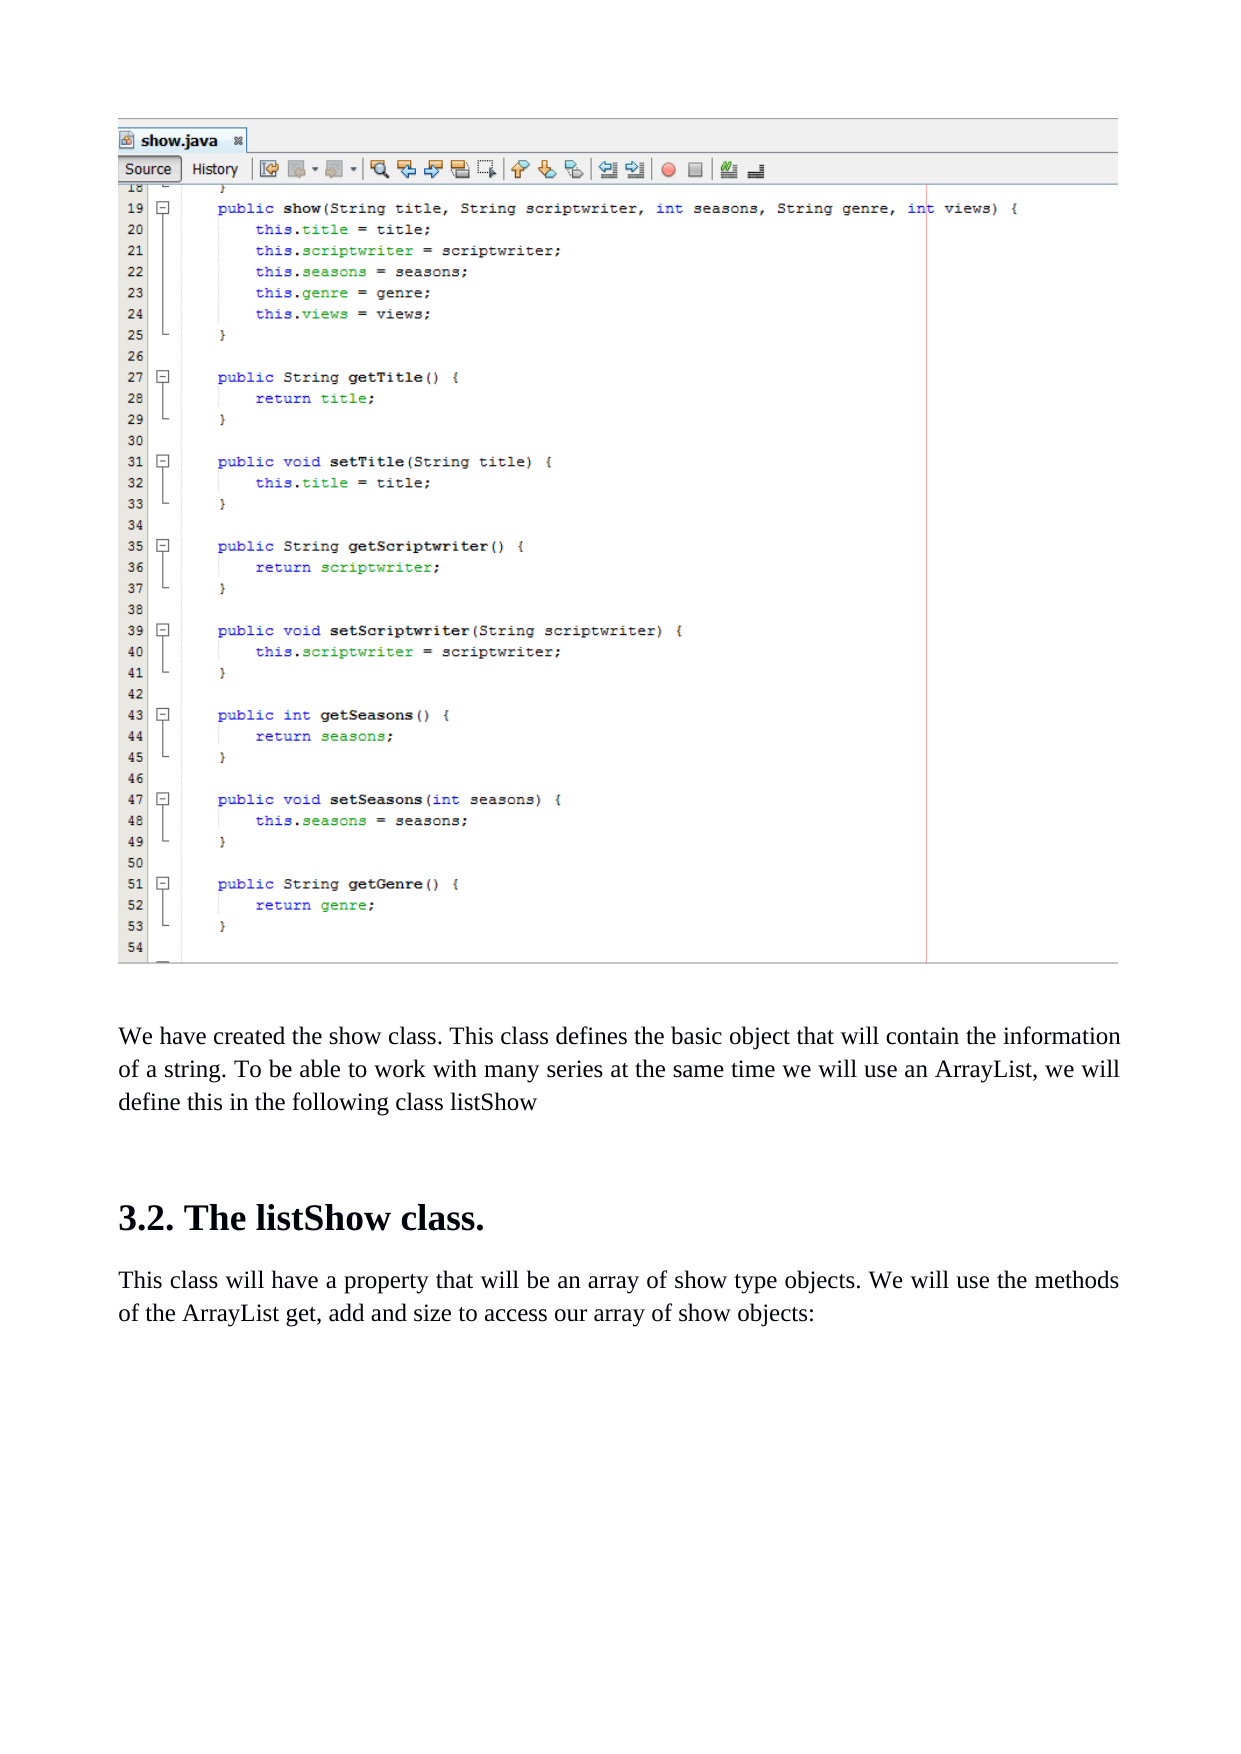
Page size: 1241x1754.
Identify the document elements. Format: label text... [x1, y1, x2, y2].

text 3.2. The listShow class. [118, 1195, 1122, 1238]
text This class will have a property that will be an array of show type objects. We will use the methods of the ArrayList get, add and size to access our array of show objects: [118, 1266, 1122, 1327]
text We have created the show class. This class defines the basic object that will contain the information of a string. To be able to work with many series at the same time we will use an ArrayList, we will define this in the following class listShow [118, 1021, 1122, 1116]
